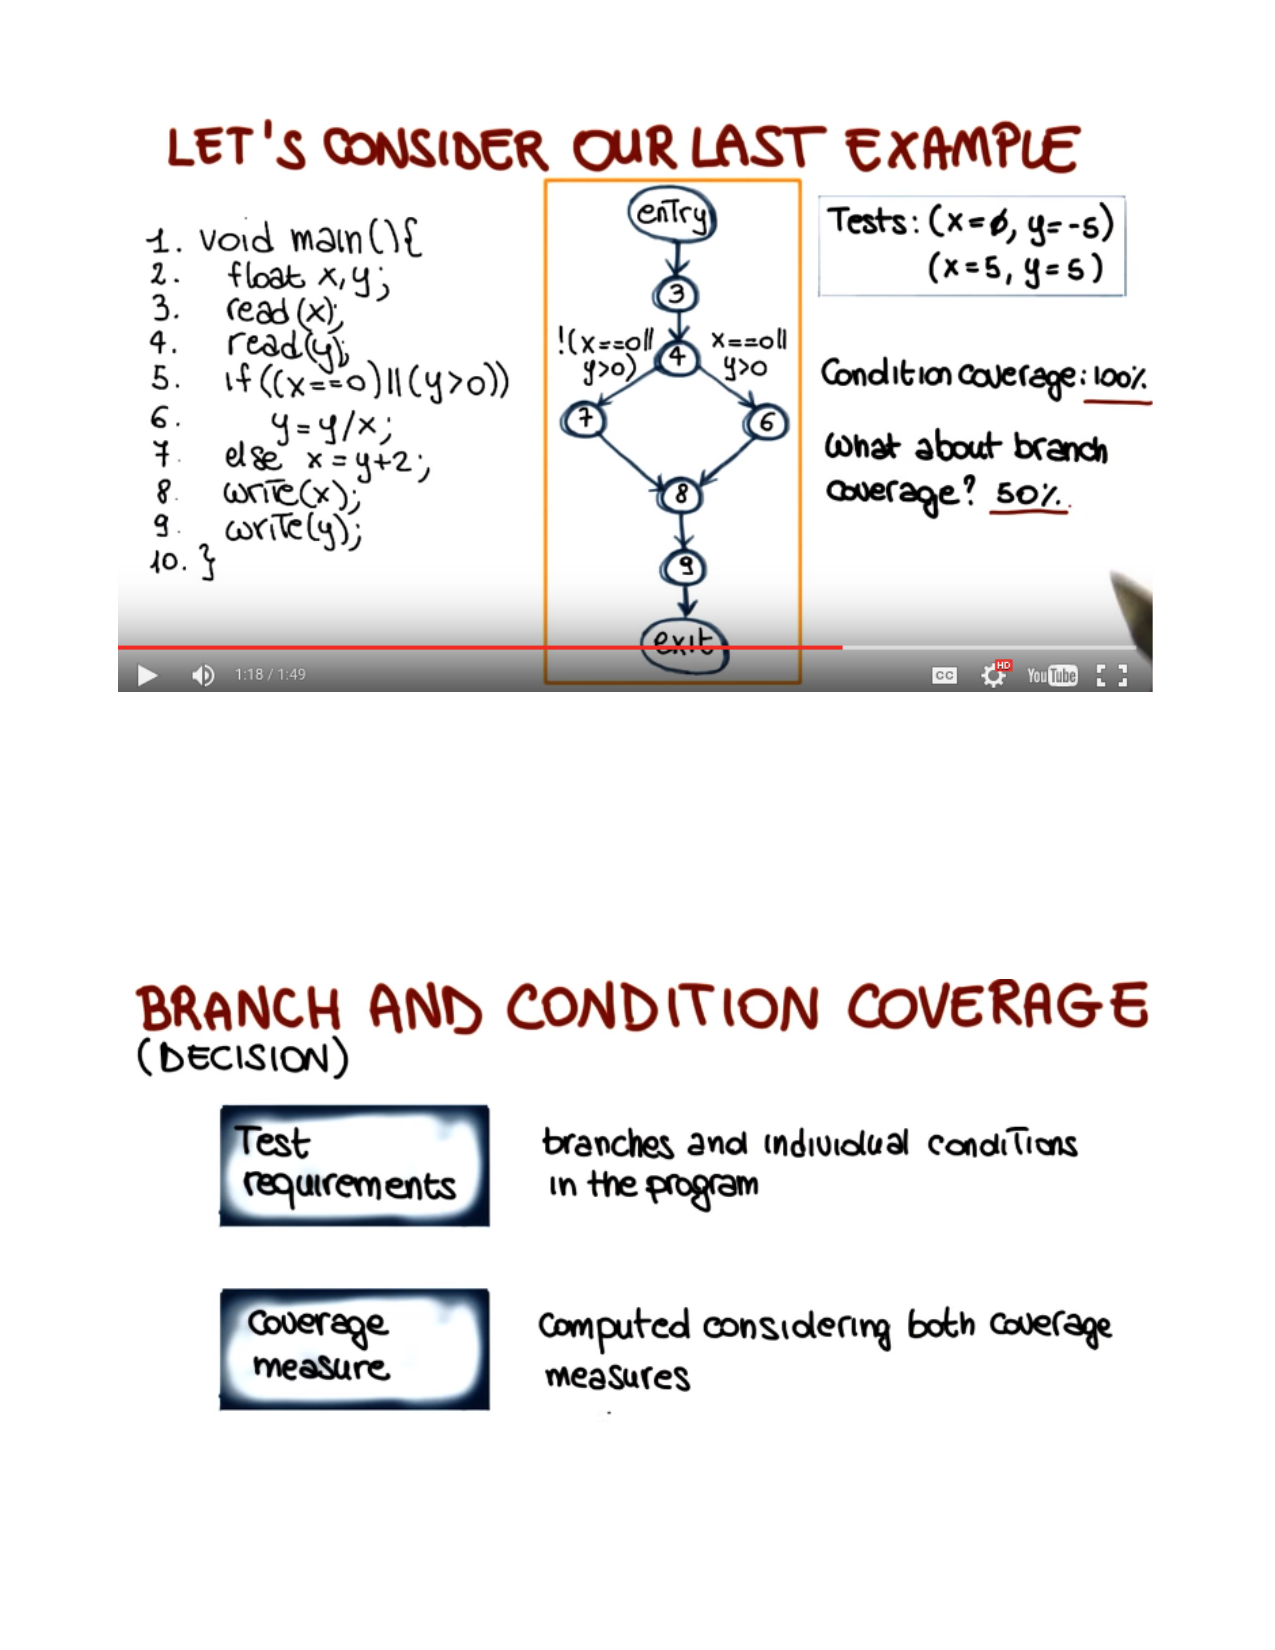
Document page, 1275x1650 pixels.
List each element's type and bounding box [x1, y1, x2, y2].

picture [118, 979, 1157, 1423]
picture [118, 118, 1157, 692]
